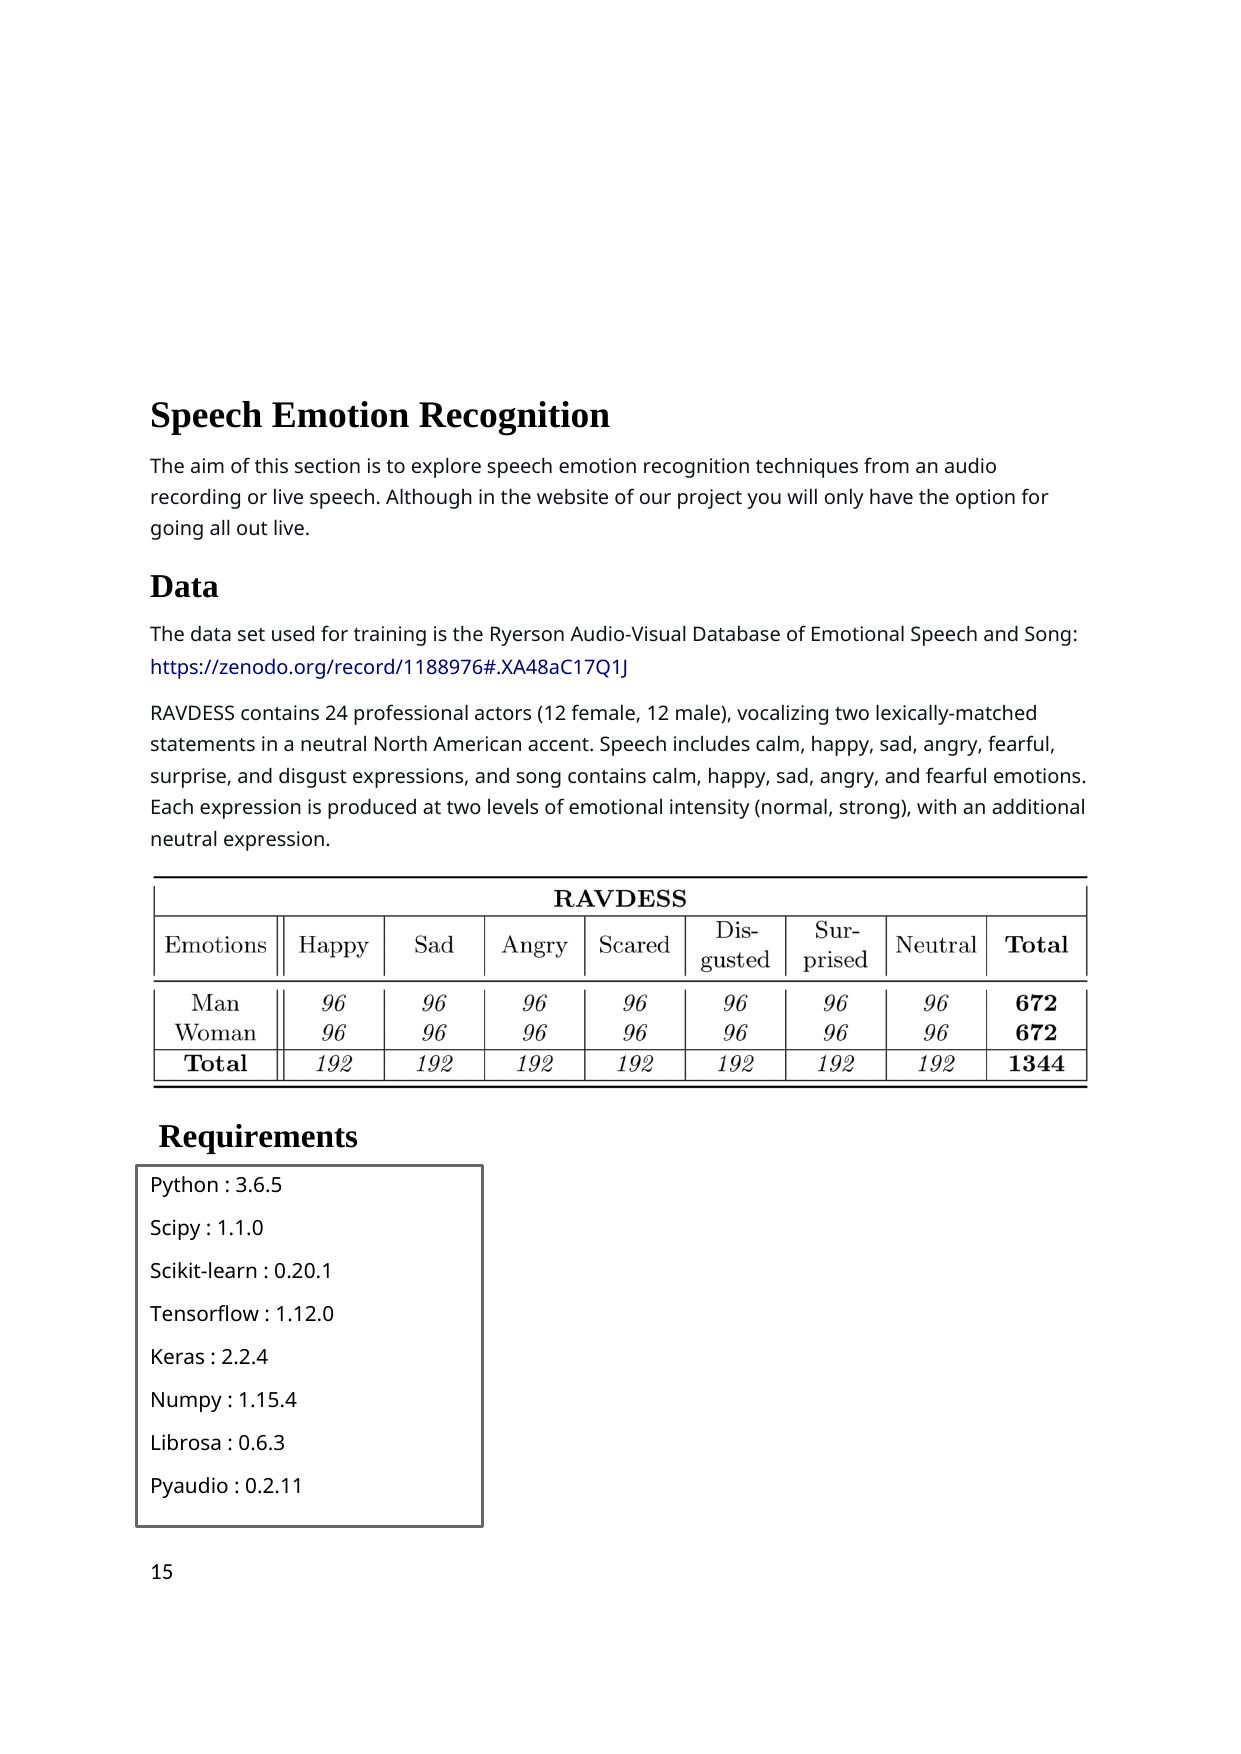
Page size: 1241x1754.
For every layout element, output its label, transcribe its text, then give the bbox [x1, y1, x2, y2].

text [484, 1385, 1090, 1414]
text [484, 1428, 1090, 1457]
subtitle Speech Emotion Recognition [150, 393, 1090, 436]
text [484, 1471, 1090, 1500]
text Pyaudio : 0.2.11 [150, 1471, 481, 1500]
text [484, 1170, 1090, 1199]
text Tensorflow : 1.12.0 [150, 1299, 481, 1328]
text [484, 1342, 1090, 1371]
text [484, 1256, 1090, 1285]
text Scipy : 1.1.0 [150, 1213, 481, 1242]
subtitle Data [150, 567, 1090, 605]
text [484, 1299, 1090, 1328]
text Librosa : 0.6.3 [150, 1428, 481, 1457]
picture [150, 871, 1091, 1089]
text Python : 3.6.5 [150, 1170, 481, 1199]
text RAVDESS contains 24 professional actors (12 female, 12 male), vocalizing two lexically-matched statements in a neutral North American accent. Speech includes calm, happy, sad, angry, fearful, surprise, and disgust expressions, and song contains calm, happy, sad, angry, and fearful emotions. Each expression is produced at two levels of emotional intensity (normal, strong), with an additional neutral expression. [150, 699, 1090, 853]
text The aim of this section is to explore speech emotion recognition techniques from an audio recording or live speech. Although in the website of our project you will only have the option for going all out live. [150, 452, 1090, 542]
text The data set used for training is the Ryerson Audio-Visual Database of Emotional Speech and Song: https://zenodo.org/record/1188976#.XA48aC17Q1J [150, 621, 1090, 680]
subtitle Requirements [150, 1089, 1090, 1155]
text Keras : 2.2.4 [150, 1342, 481, 1371]
text [484, 1213, 1090, 1242]
text Scikit-learn : 0.20.1 [150, 1256, 481, 1285]
text Numpy : 1.15.4 [150, 1385, 481, 1414]
